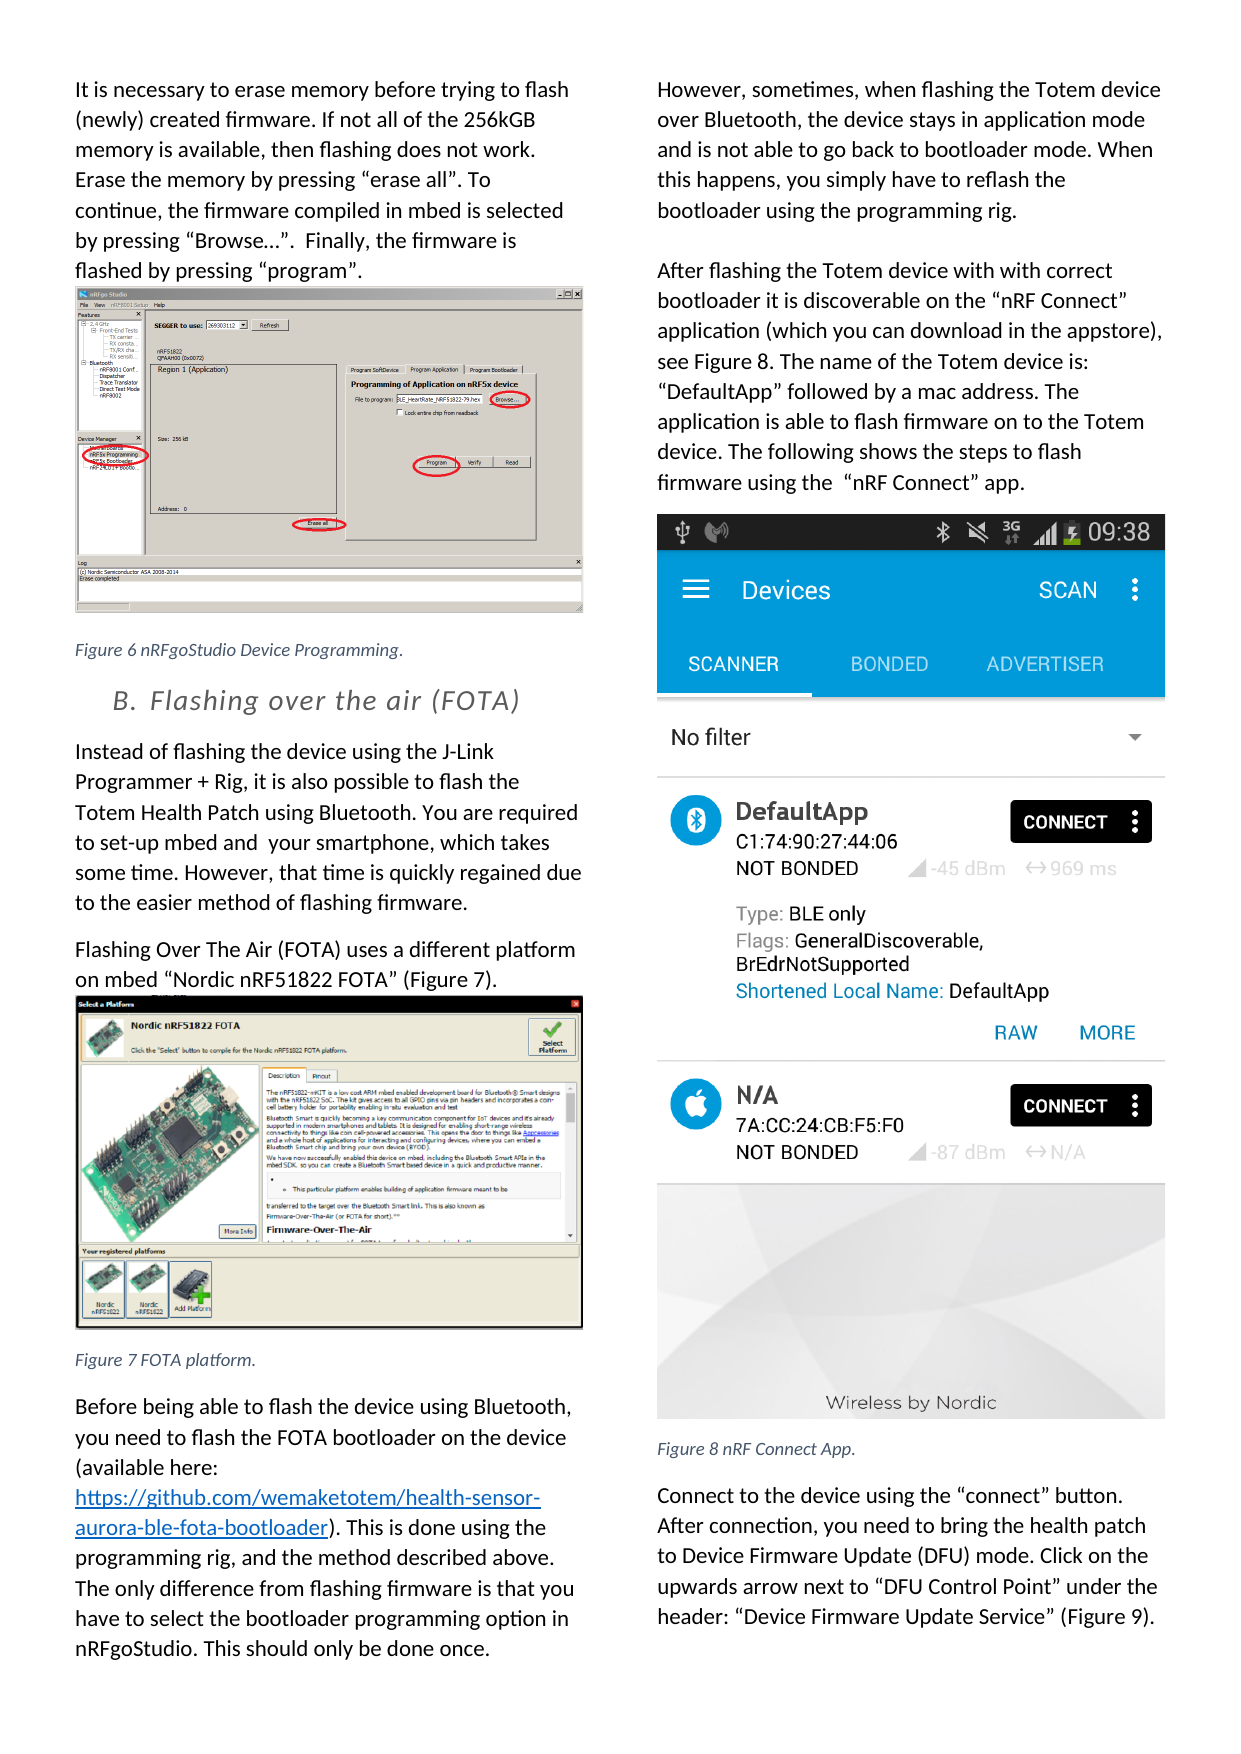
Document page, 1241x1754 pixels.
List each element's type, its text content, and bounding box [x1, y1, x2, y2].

text Instead of flashing the device using the J-Link Programmer + Rig, it is also possible to flash the Totem Health Patch using Bluetooth. You are required to set-up mbed and your smartphone, which takes some time. However, that time is quickly regained due to the easier method of flashing firmware. [75, 737, 583, 916]
subtitle Flashing over the air (FOTA) [112, 682, 583, 718]
text Before being able to flash the device using Bluetooth, you need to flash the FOTA bootloader on the device (available here: https://github.com/wemaketotem/health-sensor-aurora-ble-fota-bootloader). This is done using the programming rig, and the method described above. The only difference from flashing firmware is that you have to select the bootloader programming option in nRFgoStudio. This should only be done once. [75, 1392, 583, 1662]
text Figure 8 nRF Connect App. [657, 1437, 1165, 1460]
text Connect to the device using the “connect” button. After connection, you need to bring the health patch to Device Firmware Update (DFU) mode. Click on the upwards arrow next to “DFU Control Point” under the header: “Device Firmware Update Service” (Figure 9). [657, 1481, 1165, 1630]
text It is necessary to erase memory before trying to flash (newly) created firmware. If not all of the 256kGB memory is available, then flashing does not work. Erase the memory by pressing “erase all”. To continue, the firmware compiled in mbed is selected by pressing “Browse…”. Finally, the firmware is flashed by pressing “program”. [75, 75, 583, 286]
text However, sometimes, when flashing the Totem device over Bluetooth, the device stays in application mode and is not able to go back to bootloader mode. When this happens, you simply have to reflash the bootloader using the programming rig. After flashing the Totem device with with correct bootloader it is discoverable on the “nRF Connect” application (which you can download in the appstore), see Figure 8. The name of the Totem device is: “DefaultApp” followed by a mac address. The application is able to flash firmware on to the Totem device. The following shows the steps to flash firmware using the “nRF Connect” app. [657, 75, 1165, 496]
text Figure 6 nRFgoStudio Device Programming. [75, 638, 583, 661]
text Figure 7 FOTA platform. [75, 1349, 583, 1372]
text Flashing Over The Air (FOTA) uses a different platform on mbed “Nordic nRF51822 FOTA” (Figure 7). [75, 935, 583, 995]
